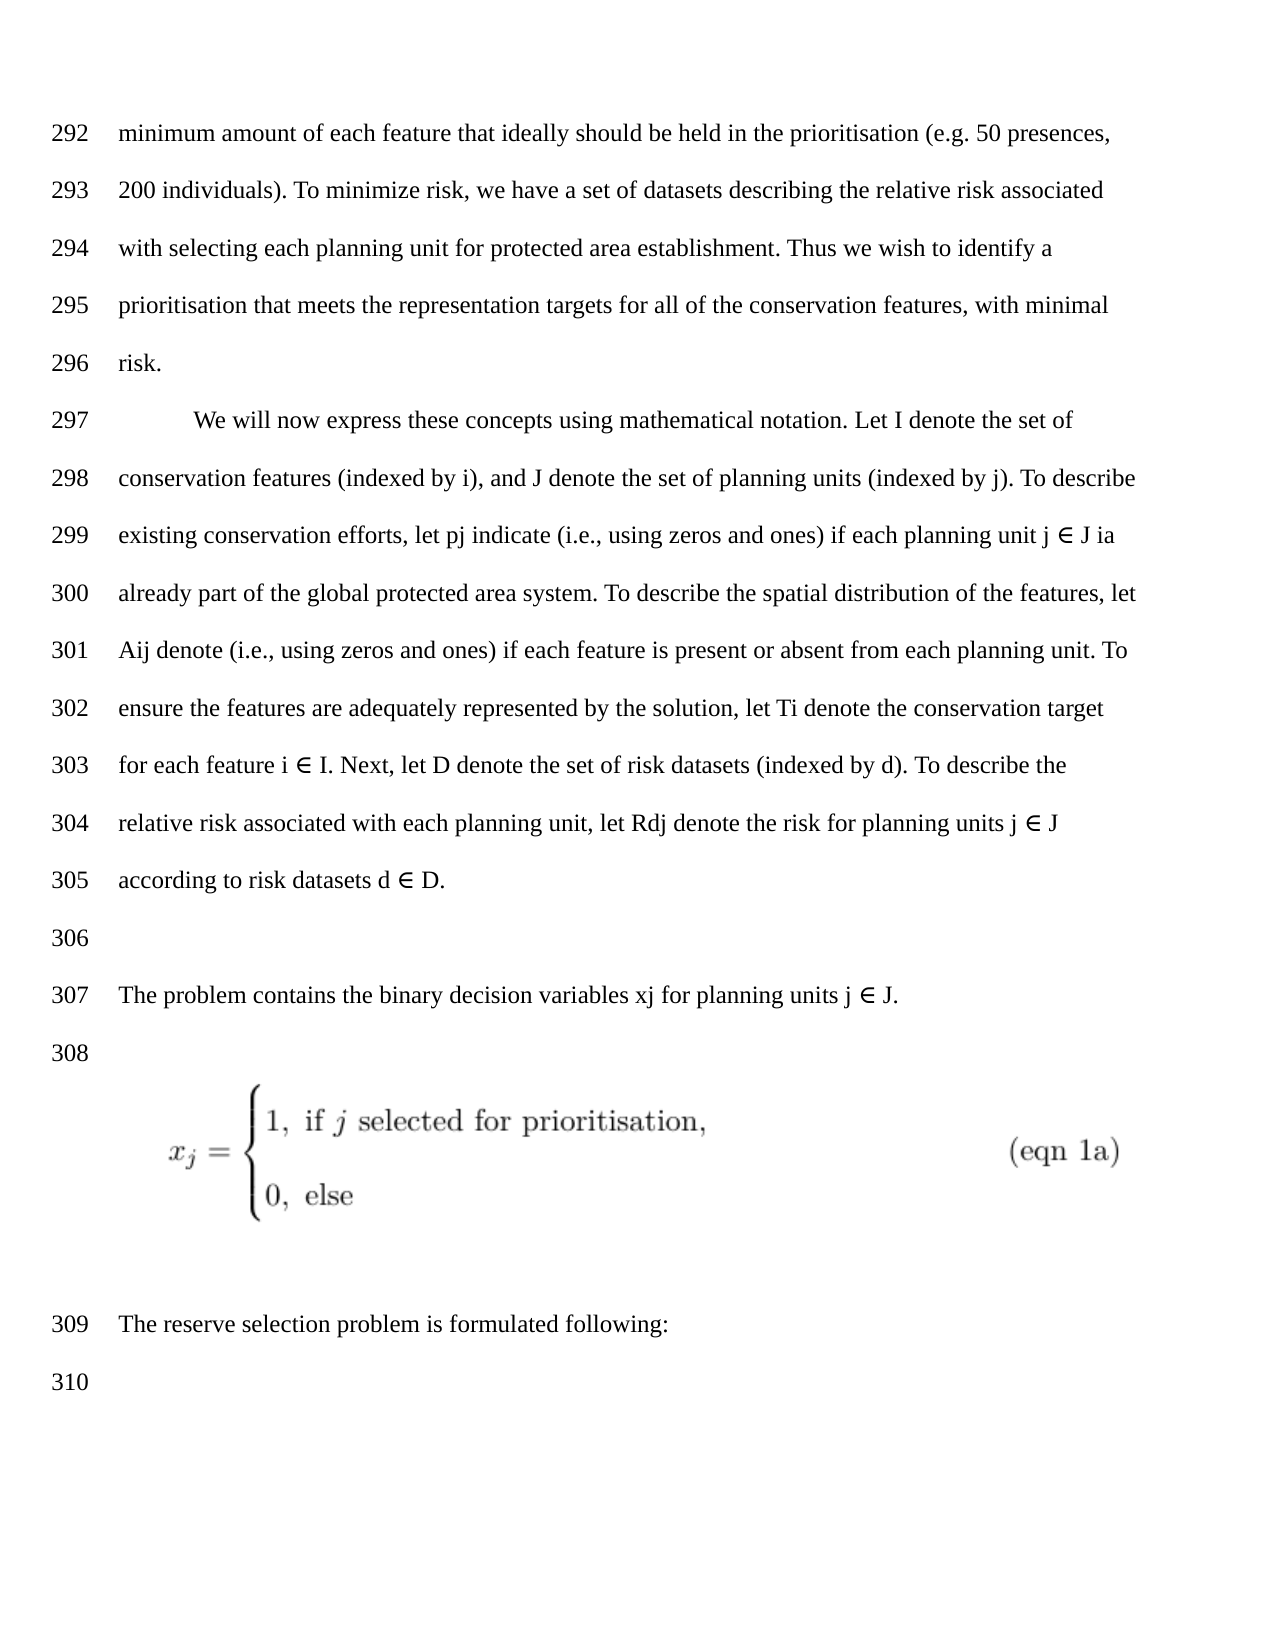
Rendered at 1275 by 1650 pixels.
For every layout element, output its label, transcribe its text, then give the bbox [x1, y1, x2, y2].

text 200 individuals). To minimize risk, we have a set of datasets describing the relative risk associated [118, 176, 1157, 204]
text We will now express these concepts using mathematical notation. Let I denote the set of conservation features (indexed by i), and J denote the set of planning units (indexed by j). To describe existing conservation efforts, let pj indicate (i.e., using zeros and ones) if each planning unit j ∈ J ia already part of the global protected area system. To describe the spatial distribution of the features, let Aij denote (i.e., using zeros and ones) if each feature is present or absent from each planning unit. To [118, 406, 1157, 664]
text relative risk associated with each planning unit, let Rdj denote the risk for planning units j ∈ J [118, 808, 1157, 837]
text risk. [118, 348, 1157, 377]
text with selecting each planning unit for protected area establishment. Thus we wish to identify a [118, 233, 1157, 262]
text ensure the features are adequately represented by the solution, let Ti denote the conservation target [118, 693, 1157, 722]
text minimum amount of each feature that ideally should be held in the prioritisation (e.g. 50 presences, [118, 118, 1157, 147]
text prioritisation that meets the representation targets for all of the conservation features, with minimal [118, 291, 1157, 319]
text The reserve selection problem is formulated following: [118, 1281, 1157, 1338]
text The problem contains the binary decision variables xj for planning units j ∈ J. [118, 981, 1157, 1009]
text according to risk datasets d ∈ D. [118, 866, 1157, 894]
text for each feature i ∈ I. Next, let D denote the set of risk datasets (indexed by d). To describe the [118, 751, 1157, 779]
